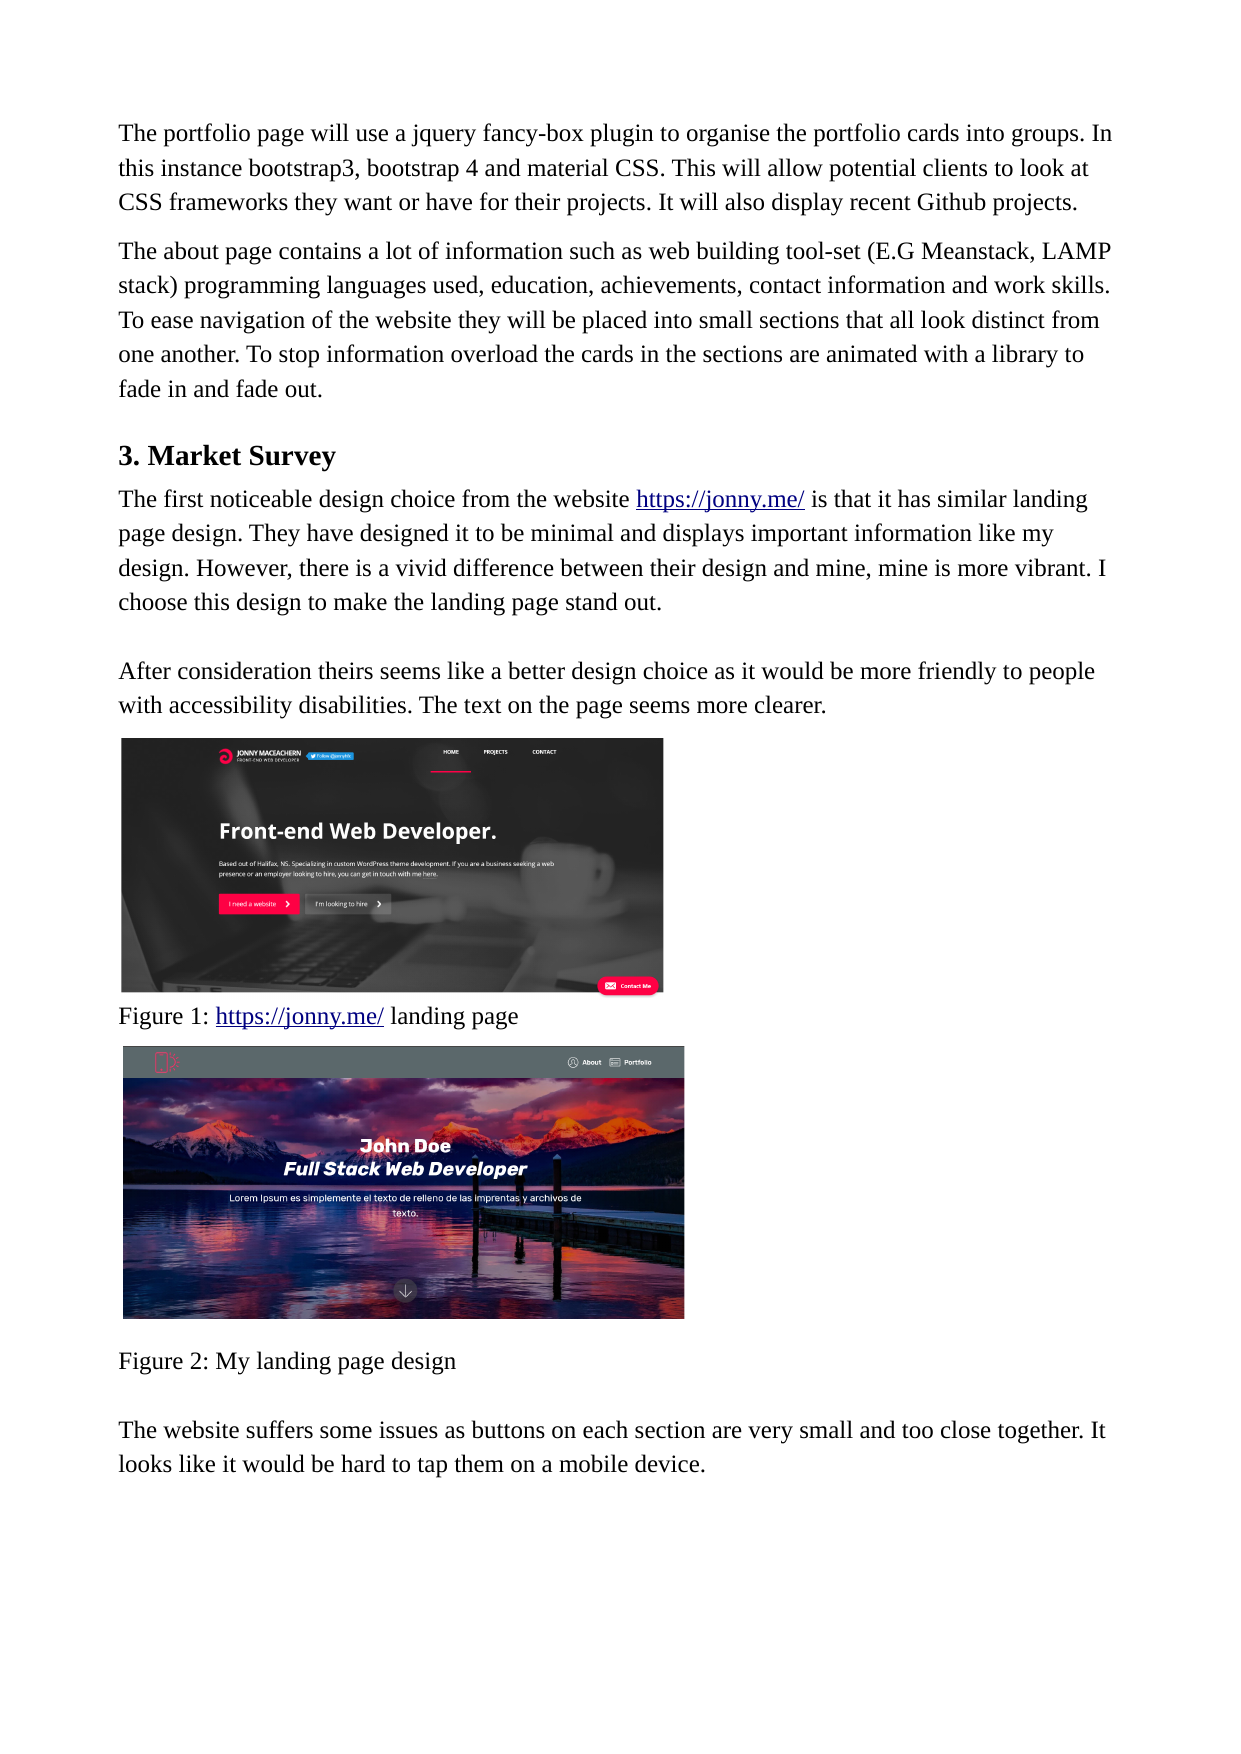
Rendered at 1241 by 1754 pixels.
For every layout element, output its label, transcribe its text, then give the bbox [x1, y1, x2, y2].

text The portfolio page will use a jquery fancy-box plugin to organise the portfolio cards into groups. In this instance bootstrap3, bootstrap 4 and material CSS. This will allow potential clients to look at CSS frameworks they want or have for their projects. It will also display recent Github projects. [118, 118, 1122, 216]
text The website suffers some issues as buttons on each section are very small and too close together. It looks like it would be hard to tap them on a mobile device. [118, 1415, 1122, 1478]
text The first noticeable design choice from the website https://jonny.me/ is that it has similar landing page design. They have designed it to be minimal and displays important information like my design. However, there is a vivid difference between their design and mine, mine is more vibrant. I choose this design to make the landing page stand out. [118, 484, 1122, 616]
text Figure 2: My landing page design [118, 1346, 1122, 1374]
text After consideration theirs seems like a better design choice as it would be more friendly to people with accessibility disabilities. The text on the page seems more clearer. [118, 656, 1122, 719]
picture [123, 1046, 685, 1319]
picture [121, 738, 664, 1000]
text Figure 1: https://jonny.me/ landing page [118, 1001, 1122, 1030]
subtitle 3. Market Survey [118, 438, 1122, 471]
text The about page contains a lot of information such as web building tool-set (E.G Meanstack, LAMP stack) programming languages used, education, achievements, contact information and work skills. To ease navigation of the website they will be placed into small sections that all look distinct from one another. To stop information overload the cards in the sections are animated with a library to fade in and fade out. [118, 236, 1122, 403]
